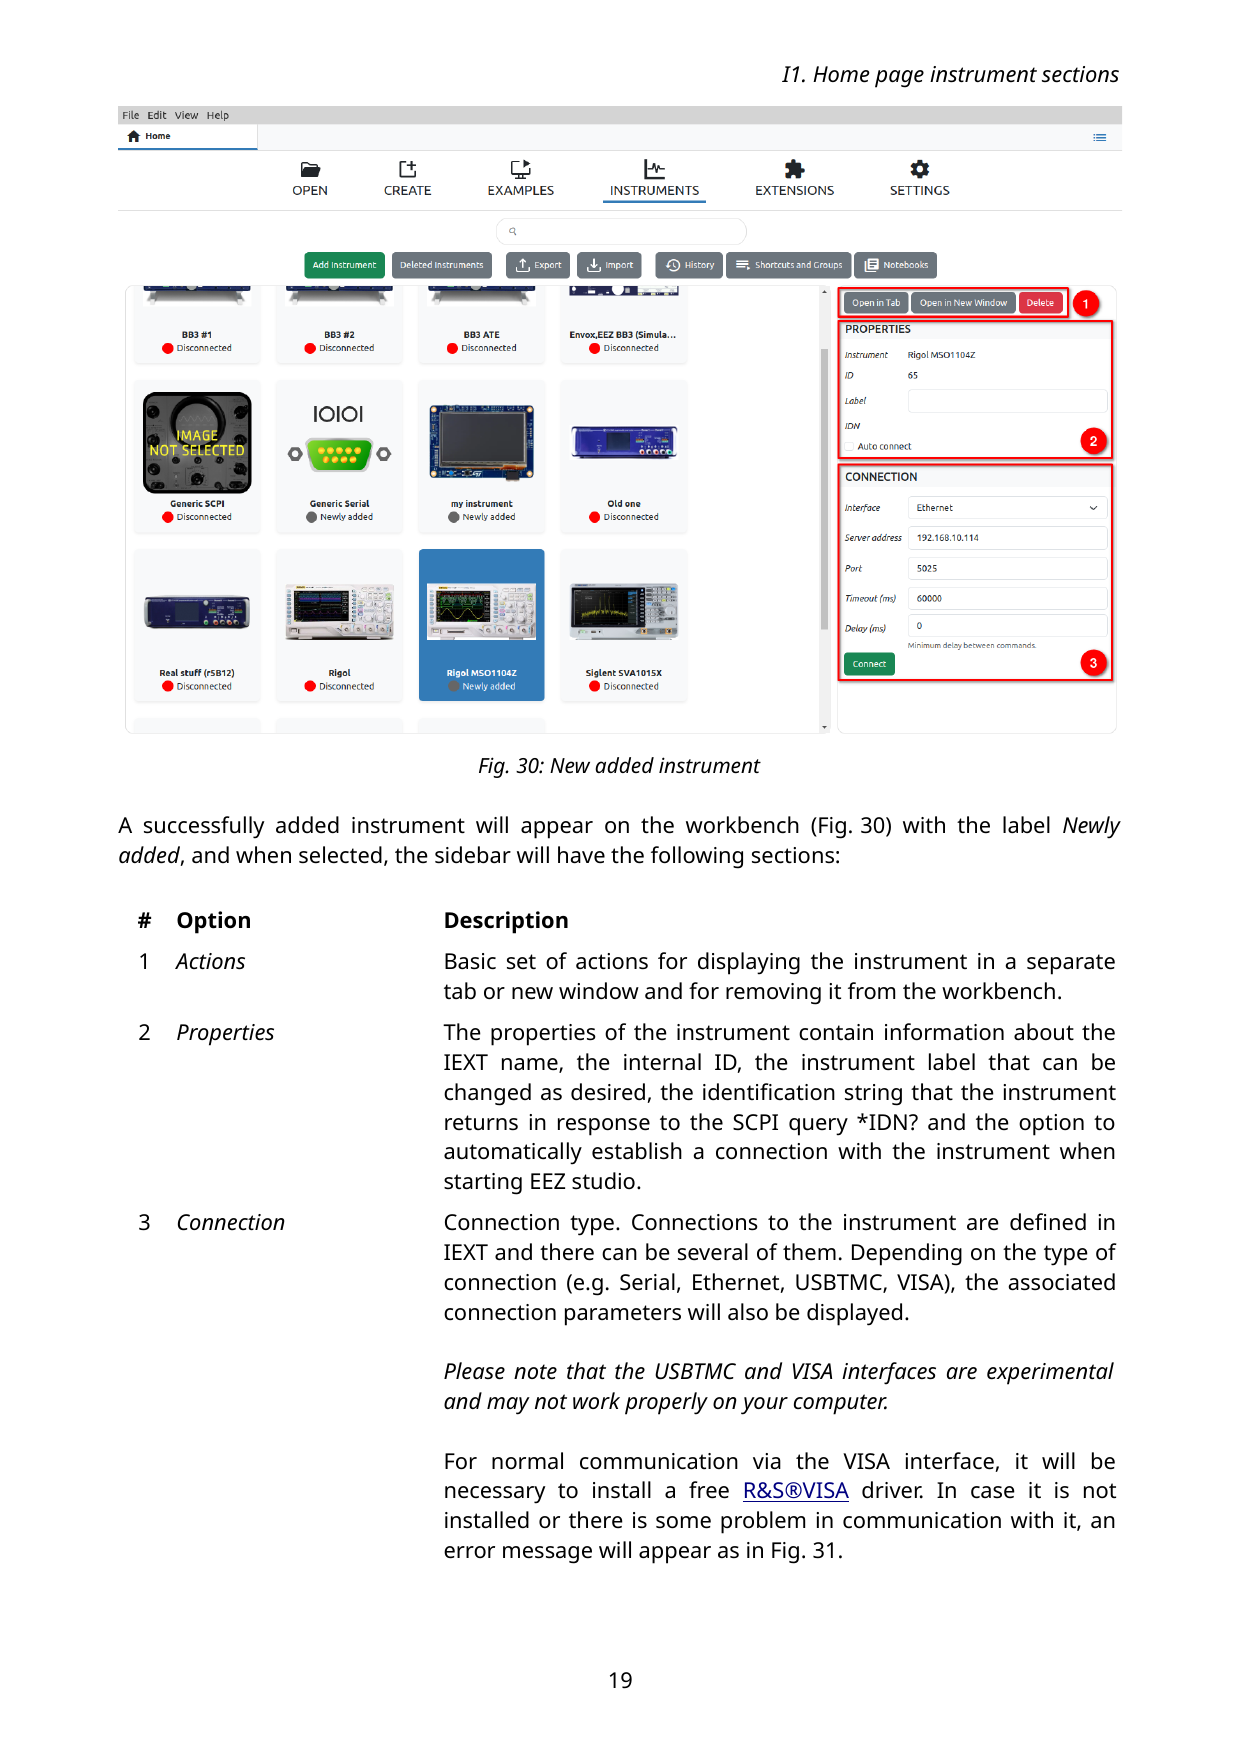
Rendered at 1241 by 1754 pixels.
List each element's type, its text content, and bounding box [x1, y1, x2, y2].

table_cell Connection type. Connections to the instrument are defined in IEXT and there can be several of them. Depending on the type of connection (e.g. Serial, Ethernet, USBTMC, VISA), the associated connection parameters will also be displayed. Please note that the USBTMC and VISA interfaces are experimental and may not work properly on your computer. For normal communication via the VISA interface, it will be necessary to install a free R&S®VISA driver. In case it is not installed or there is some problem in communication with it, an error message will appear as in Fig. 31. [438, 1202, 1123, 1571]
text Fig. 30: New added instrument [118, 740, 1122, 780]
table_cell Properties [171, 1011, 438, 1202]
table_cell 2 [118, 1011, 171, 1202]
table_cell Basic set of actions for displaying the instrument in a separate tab or new window and for removing it from the workbench. [438, 940, 1123, 1011]
table_cell Actions [171, 940, 438, 1011]
table_cell 3 [118, 1202, 171, 1571]
table_cell 1 [118, 940, 171, 1011]
table_cell The properties of the instrument contain information about the IEXT name, the internal ID, the instrument label that can be changed as desired, the identification string that the instrument returns in response to the SCPI query *IDN? and the option to automatically establish a connection with the instrument when starting EEZ studio. [438, 1011, 1123, 1202]
picture [118, 106, 1123, 740]
table_cell Connection [171, 1202, 438, 1571]
table_header Description [438, 899, 1123, 940]
table_header # [118, 899, 171, 940]
table_header Option [171, 899, 438, 940]
text A successfully added instrument will appear on the workbench (Fig. 30) with the label Newly added, and when selected, the sidebar will have the following sections: [118, 810, 1122, 869]
